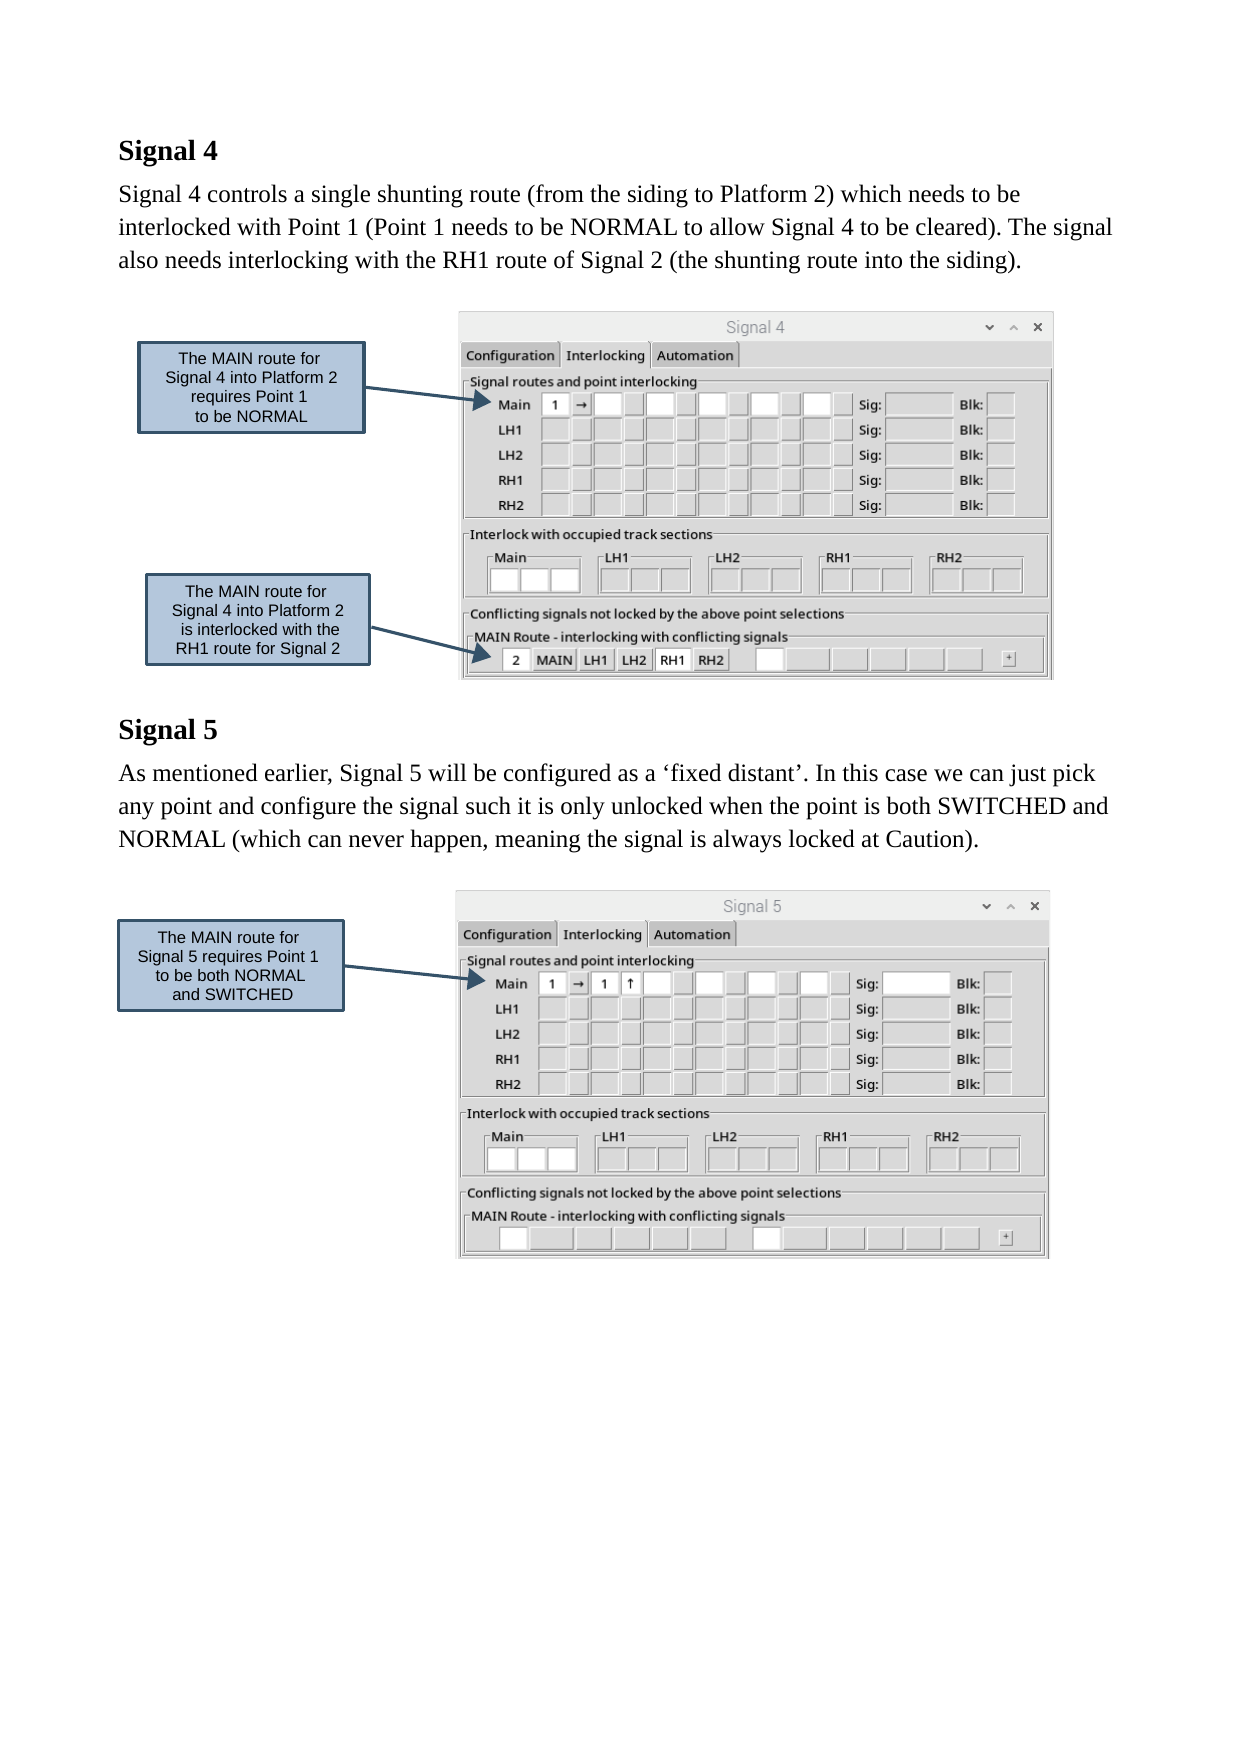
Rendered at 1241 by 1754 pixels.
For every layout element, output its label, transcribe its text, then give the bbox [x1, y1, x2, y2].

picture [458, 311, 1054, 680]
subtitle Signal 4 [118, 133, 1122, 166]
text Signal 4 controls a single shunting route (from the siding to Platform 2) which needs to be interlocked with Point 1 (Point 1 needs to be NORMAL to allow Signal 4 to be cleared). The signal also needs interlocking with the RH1 route of Signal 2 (the shunting route into the siding). [118, 179, 1122, 273]
picture [455, 890, 1051, 1259]
text As mentioned earlier, Signal 5 will be configured as a ‘fixed distant’. In this case we can just pick any point and configure the signal such it is only unlocked when the point is both SWITCHED and NORMAL (which can never happen, meaning the signal is always locked at Caution). [118, 758, 1122, 853]
subtitle Signal 5 [118, 712, 1122, 746]
